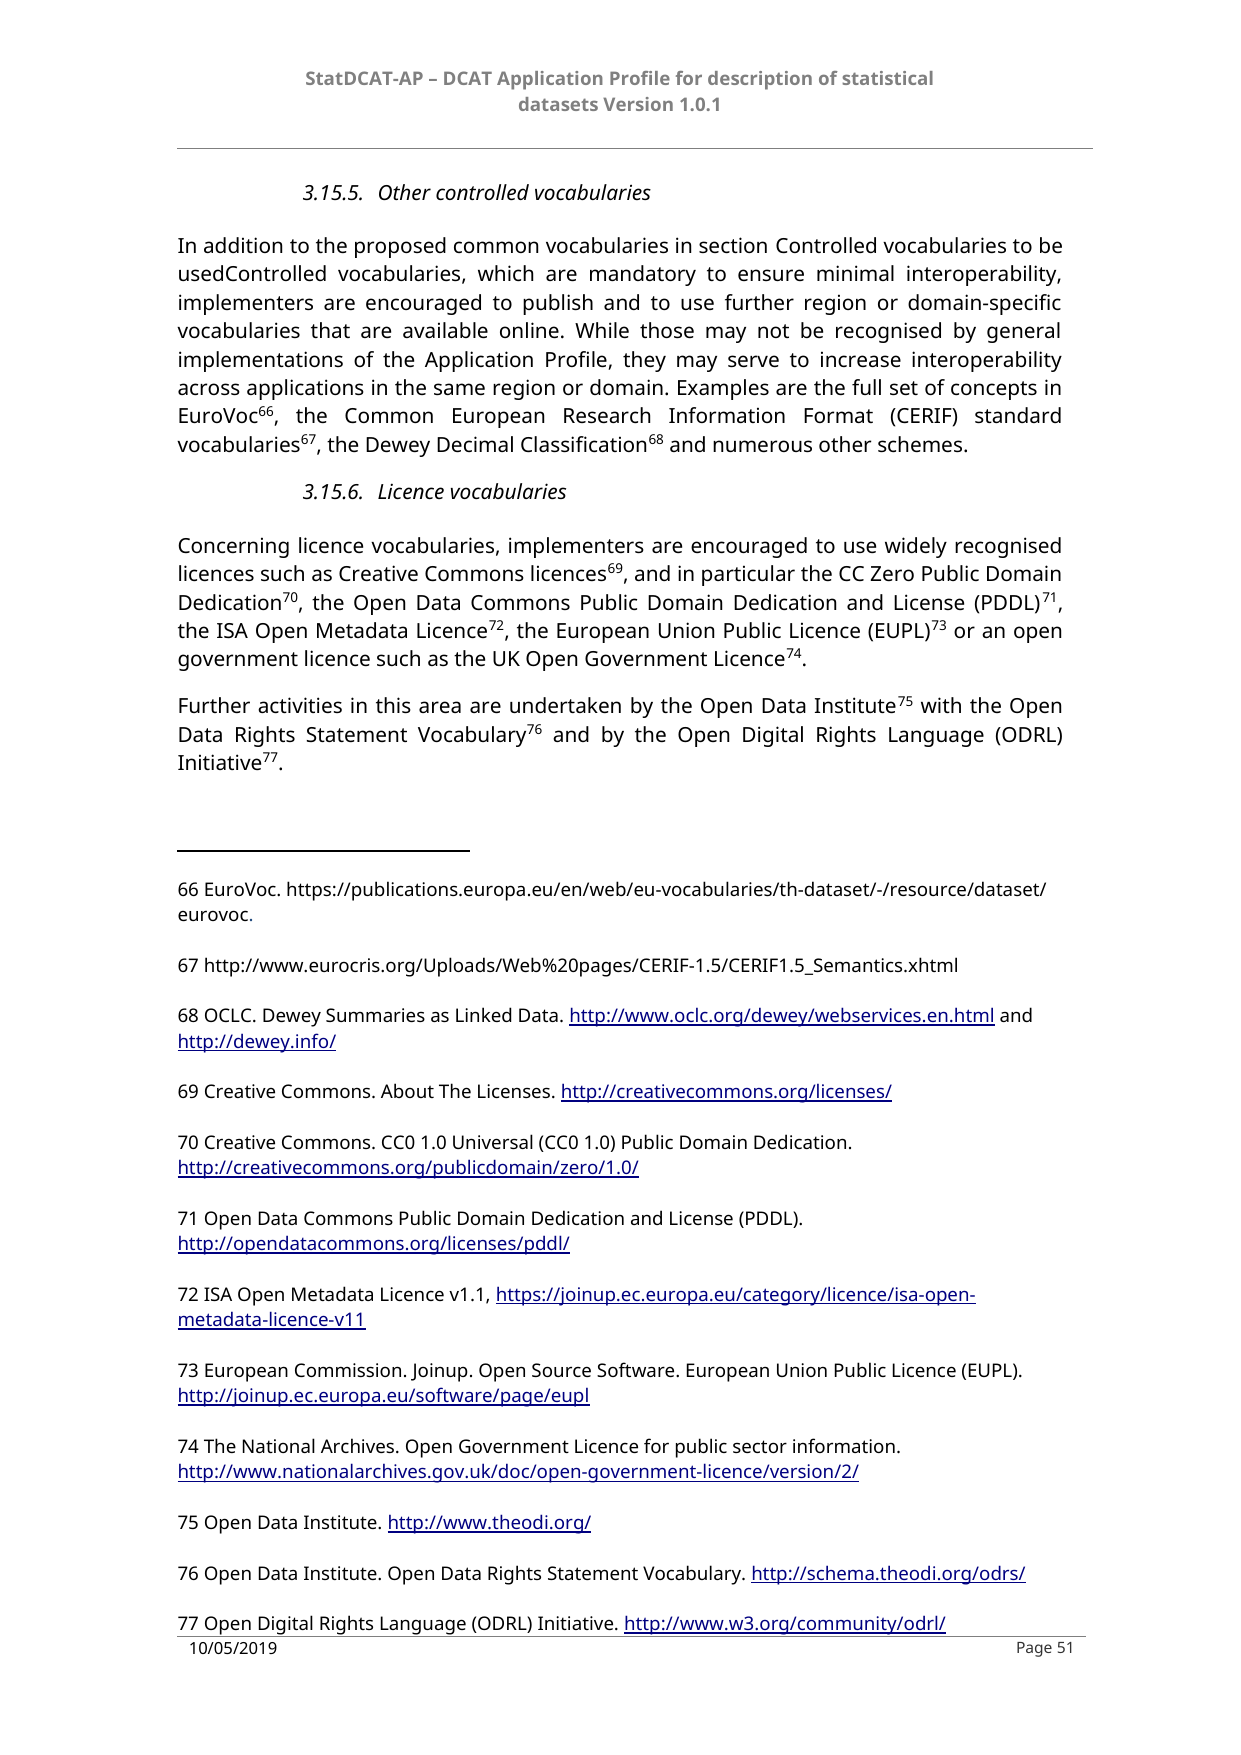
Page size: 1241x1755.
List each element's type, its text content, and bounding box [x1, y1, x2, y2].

text Creative Commons. CC0 1.0 Universal (CC0 1.0) Public Domain Dedication. http://creativecommons.org/publicdomain/zero/1.0/ [177, 1129, 1063, 1180]
subtitle Other controlled vocabularies [302, 178, 1063, 206]
text Open Data Institute. http://www.theodi.org/ [177, 1509, 1063, 1535]
subtitle Licence vocabularies [302, 477, 1063, 506]
text Open Data Commons Public Domain Dedication and License (PDDL). http://opendatacommons.org/licenses/pddl/ [177, 1205, 1063, 1256]
text http://www.eurocris.org/Uploads/Web%20pages/CERIF-1.5/CERIF1.5_Semantics.xhtml [177, 952, 1063, 978]
text Creative Commons. About The Licenses. http://creativecommons.org/licenses/ [177, 1079, 1063, 1104]
text The National Archives. Open Government Licence for public sector information. http://www.nationalarchives.gov.uk/doc/open-government-licence/version/2/ [177, 1433, 1063, 1484]
text In addition to the proposed common vocabularies in section 6.8.26.8.2, which are mandatory to ensure minimal interoperability, implementers are encouraged to publish and to use further region or domain-specific vocabularies that are available online. While those may not be recognised by general implementations of the Application Profile, they may serve to increase interoperability across applications in the same region or domain. Examples are the full set of concepts in EuroVoc, the Common European Research Information Format (CERIF) standard vocabularies, the Dewey Decimal Classification and numerous other schemes. [177, 231, 1063, 458]
text Further activities in this area are undertaken by the Open Data Institute with the Open Data Rights Statement Vocabulary and by the Open Digital Rights Language (ODRL) Initiative. [177, 692, 1063, 777]
text OCLC. Dewey Summaries as Linked Data. http://www.oclc.org/dewey/webservices.en.html and http://dewey.info/ [177, 1003, 1063, 1054]
text ISA Open Metadata Licence v1.1, https://joinup.ec.europa.eu/category/licence/isa-open-metadata-licence-v11 [177, 1281, 1063, 1332]
text European Commission. Joinup. Open Source Software. European Union Public Licence (EUPL). http://joinup.ec.europa.eu/software/page/eupl [177, 1357, 1063, 1408]
text Concerning licence vocabularies, implementers are encouraged to use widely recognised licences such as Creative Commons licences, and in particular the CC Zero Public Domain Dedication, the Open Data Commons Public Domain Dedication and License (PDDL), the ISA Open Metadata Licence, the European Union Public Licence (EUPL) or an open government licence such as the UK Open Government Licence. [177, 531, 1063, 673]
text EuroVoc. https://publications.europa.eu/en/web/eu-vocabularies/th-dataset/-/resource/dataset/eurovoc. [177, 876, 1063, 927]
text Open Data Institute. Open Data Rights Statement Vocabulary. http://schema.theodi.org/odrs/ [177, 1560, 1063, 1585]
text Open Digital Rights Language (ODRL) Initiative. http://www.w3.org/community/odrl/ [177, 1610, 1063, 1636]
